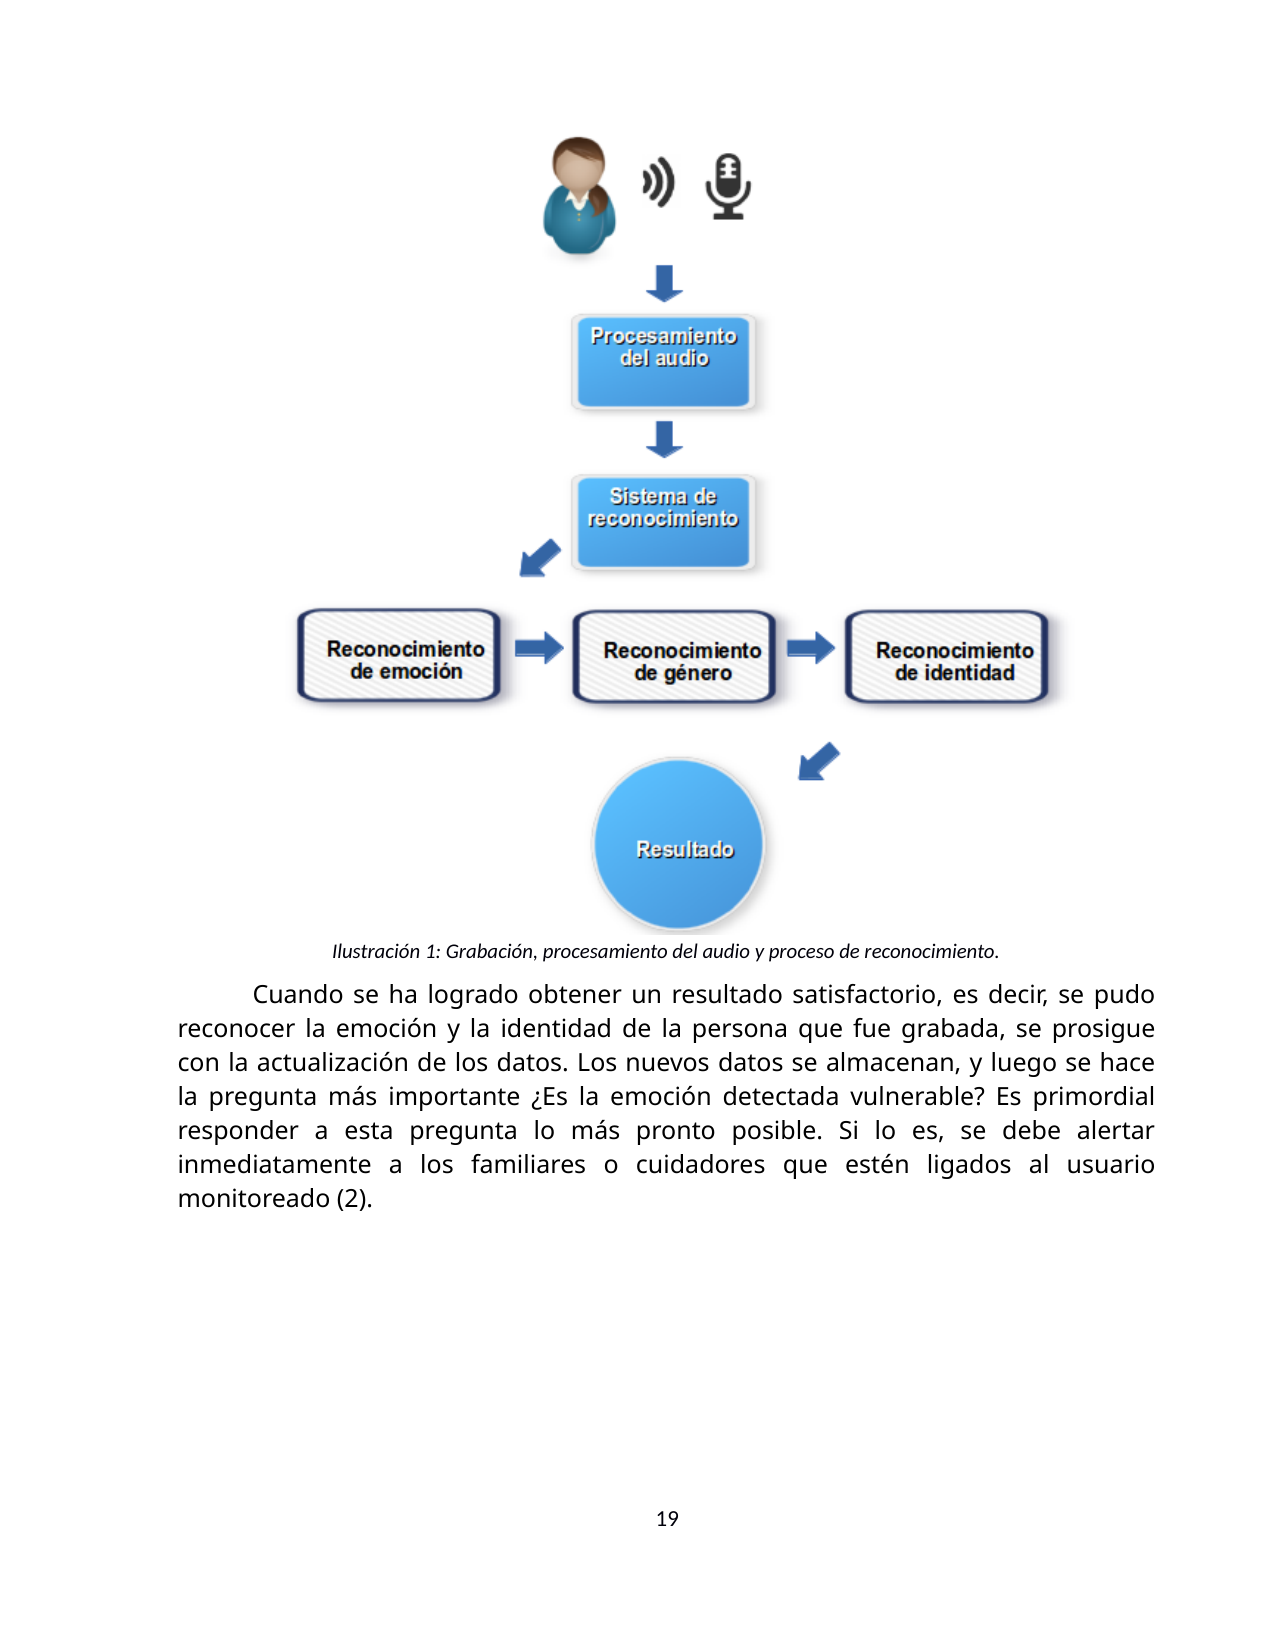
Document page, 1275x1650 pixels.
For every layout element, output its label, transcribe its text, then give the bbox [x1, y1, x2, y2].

text Ilustración 1: Grabación, procesamiento del audio y proceso de reconocimiento. [241, 935, 1093, 964]
picture [240, 130, 1094, 935]
text Cuando se ha logrado obtener un resultado satisfactorio, es decir, se pudo reconocer la emoción y la identidad de la persona que fue grabada, se prosigue con la actualización de los datos. Los nuevos datos se almacenan, y luego se hace la pregunta más importante ¿Es la emoción detectada vulnerable? Es primordial responder a esta pregunta lo más pronto posible. Si lo es, se debe alertar inmediatamente a los familiares o cuidadores que estén ligados al usuario monitoreado (Ilustración 2). [177, 977, 1157, 1215]
